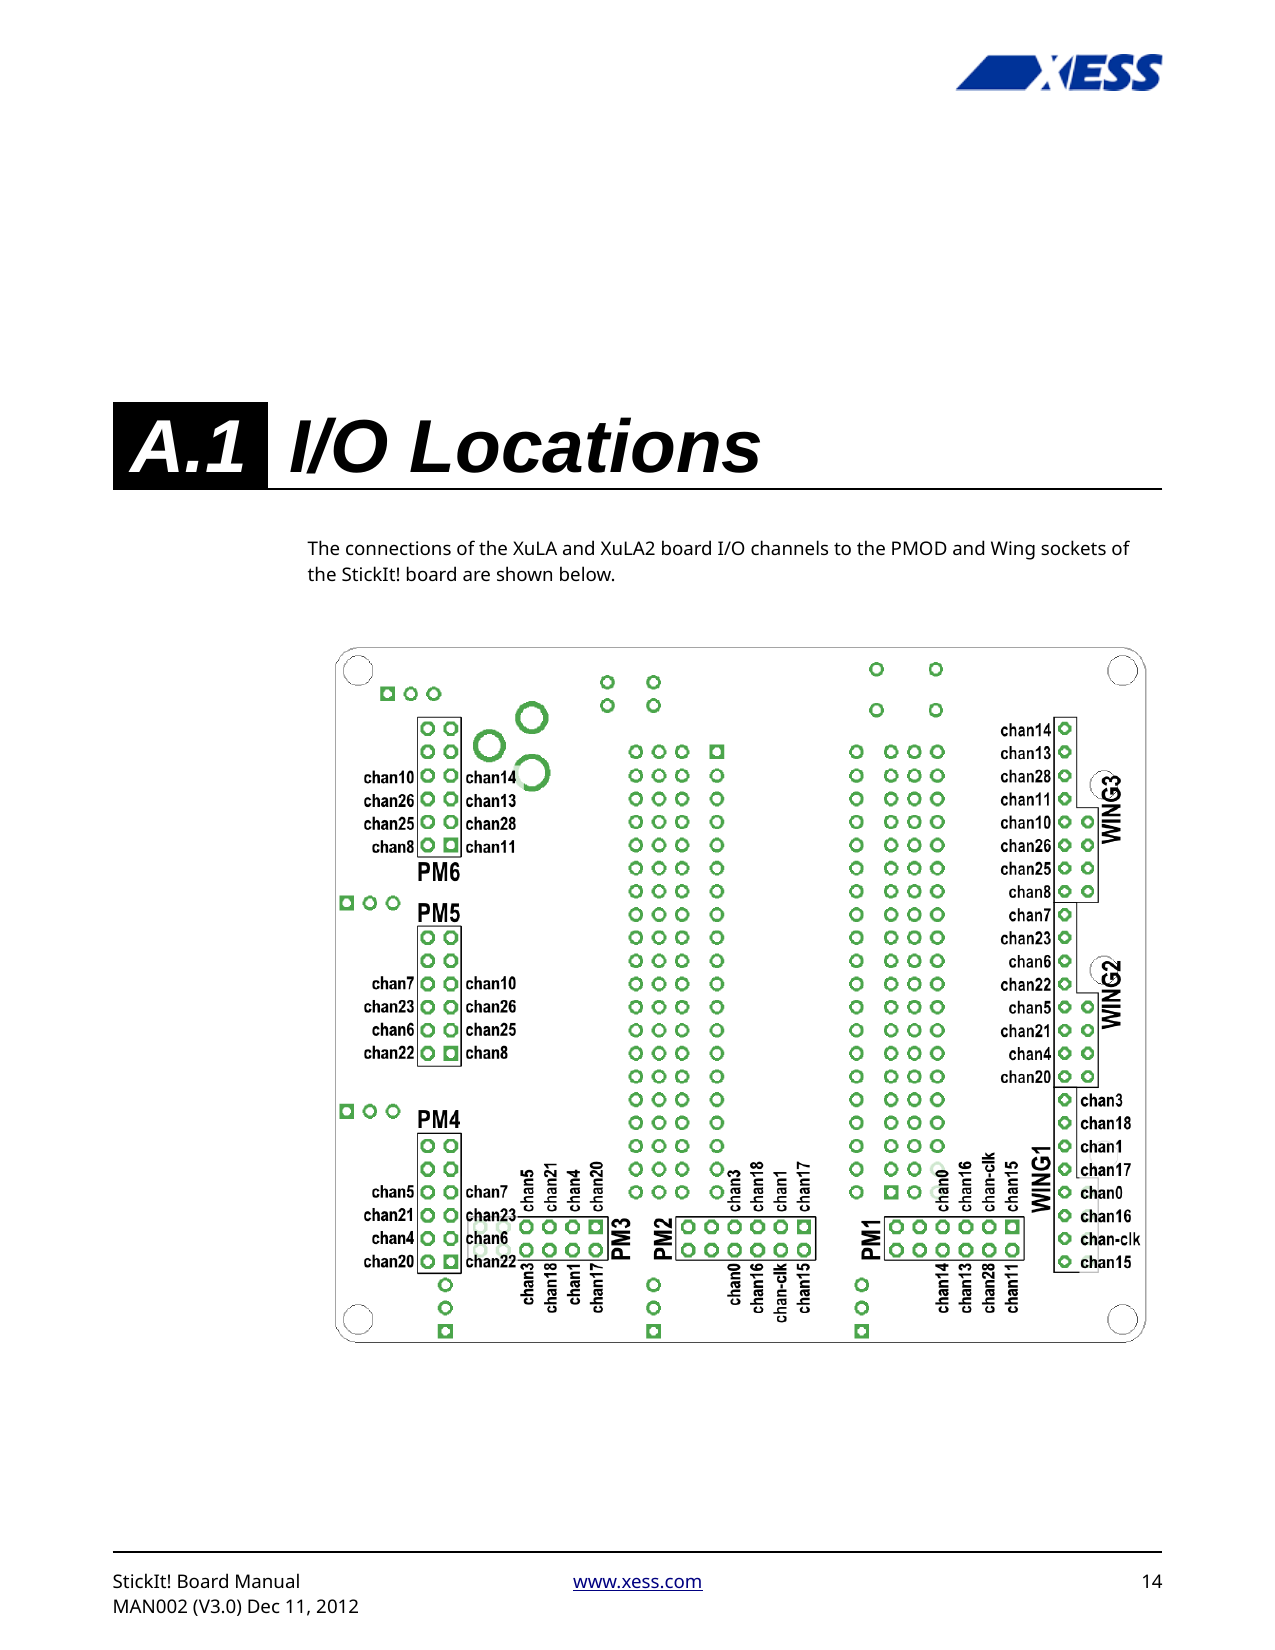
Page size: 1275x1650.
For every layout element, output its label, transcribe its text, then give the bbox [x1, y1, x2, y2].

picture [955, 54, 1163, 91]
picture [311, 598, 1167, 1395]
subtitle I/O Locations [268, 402, 1162, 488]
text The connections of the XuLA and XuLA2 board I/O channels to the PMOD and Wing sockets of the StickIt! board are shown below. [307, 535, 1162, 586]
